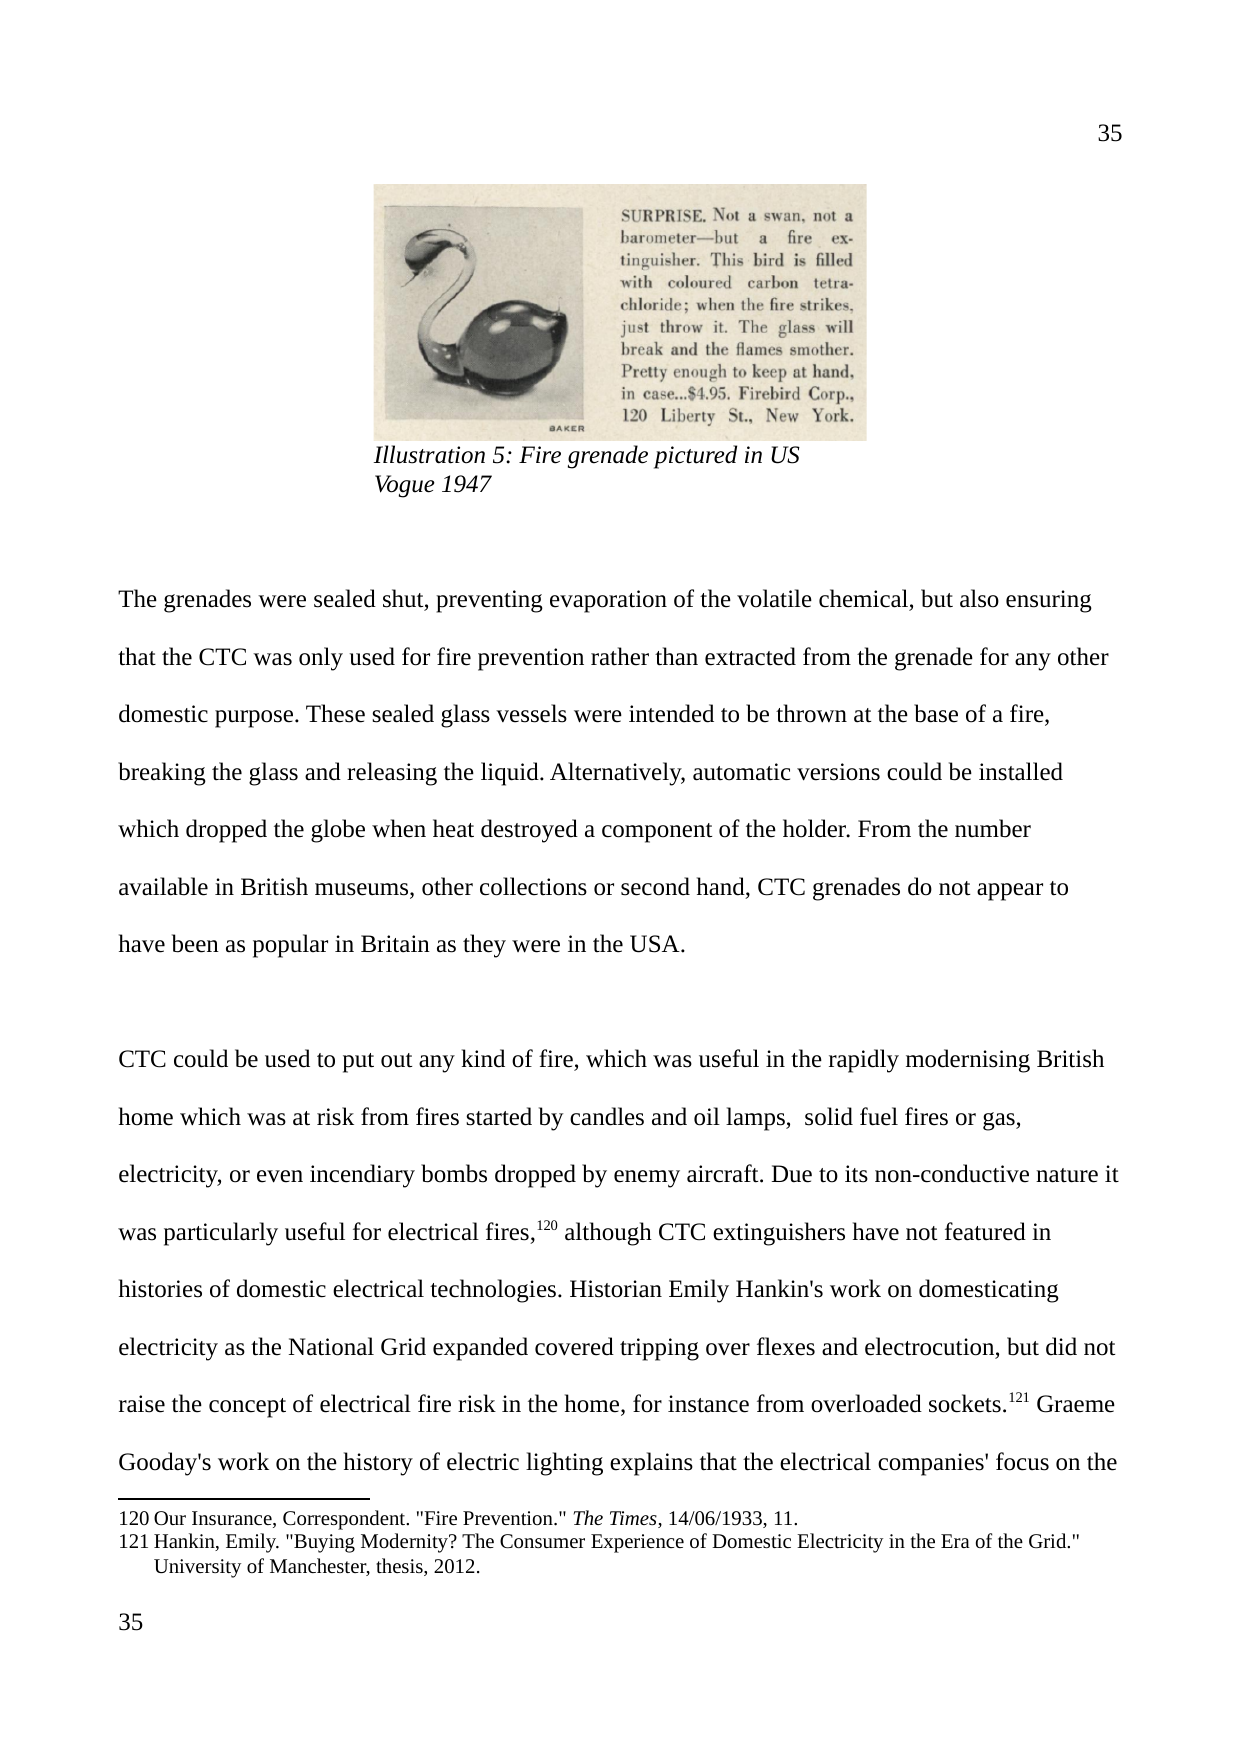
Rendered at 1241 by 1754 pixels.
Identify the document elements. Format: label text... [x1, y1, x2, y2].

picture [373, 184, 867, 441]
text The grenades were sealed shut, preventing evaporation of the volatile chemical, but also ensuring that the CTC was only used for fire prevention rather than extracted from the grenade for any other domestic purpose. These sealed glass vessels were intended to be thrown at the base of a fire, breaking the glass and releasing the liquid. Alternatively, automatic versions could be installed which dropped the globe when heat destroyed a component of the holder. From the number available in British museums, other collections or second hand, CTC grenades do not appear to have been as popular in Britain as they were in the USA. [118, 584, 1122, 958]
text CTC could be used to put out any kind of fire, which was useful in the rapidly modernising British home which was at risk from fires started by candles and oil lamps, solid fuel fires or gas, electricity, or even incendiary bombs dropped by enemy aircraft. Due to its non-conductive nature it was particularly useful for electrical fires, although CTC extinguishers have not featured in histories of domestic electrical technologies. Historian Emily Hankin's work on domesticating electricity as the National Grid expanded covered tripping over flexes and electrocution, but did not raise the concept of electrical fire risk in the home, for instance from overloaded sockets. Graeme Gooday's work on the history of electric lighting explains that the electrical companies' focus on the [118, 1044, 1122, 1476]
text Illustration 5: Fire grenade pictured in US Vogue 1947 [373, 441, 867, 498]
text Hankin, Emily. "Buying Modernity? The Consumer Experience of Domestic Electricity in the Era of the Grid." University of Manchester, thesis, 2012. [118, 1529, 1122, 1578]
text Our Insurance, Correspondent. "Fire Prevention." The Times, 14/06/1933, 11. [118, 1505, 1122, 1529]
